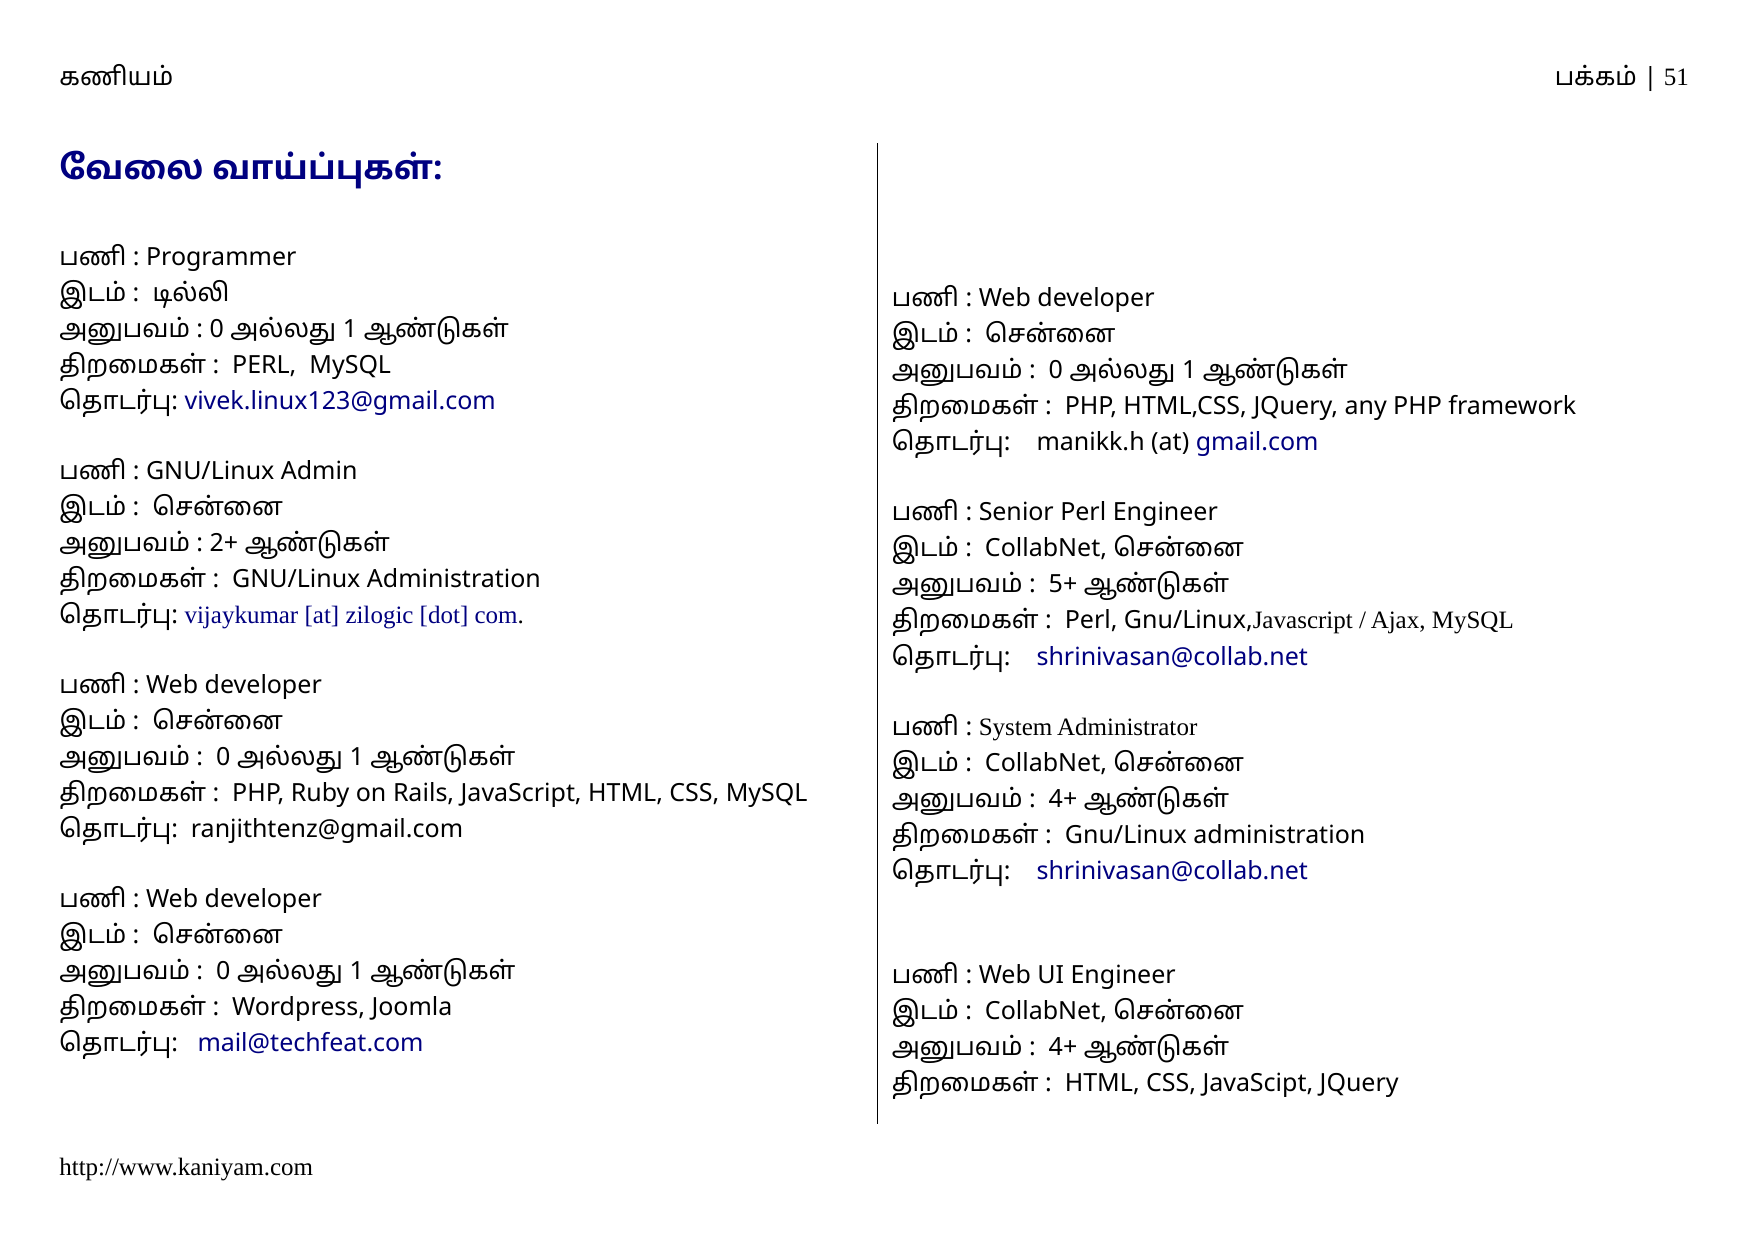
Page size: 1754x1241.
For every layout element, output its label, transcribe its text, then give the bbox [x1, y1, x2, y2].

text இடம் : சென்னை [59, 917, 862, 953]
text திறமைகள் : Wordpress, Joomla [59, 989, 862, 1025]
text திறமைகள் : PERL, MySQL [59, 346, 862, 382]
text இடம் : டில்லி [59, 274, 862, 310]
text அனுபவம் : 0 அல்லது 1 ஆண்டுகள் [59, 310, 862, 346]
text தொடர்பு: vijaykumar [at] zilogic [dot] com. [59, 597, 862, 633]
text அனுபவம் : 5+ ஆண்டுகள் [892, 566, 1695, 602]
text தொடர்பு: vivek.linux123@gmail.com [59, 382, 862, 418]
text திறமைகள் : PHP, HTML,CSS, JQuery, any PHP framework [892, 388, 1695, 424]
text பணி : Web UI Engineer [892, 957, 1695, 993]
text தொடர்பு: mail@techfeat.com [59, 1025, 862, 1061]
text திறமைகள் : GNU/Linux Administration [59, 561, 862, 597]
text அனுபவம் : 4+ ஆண்டுகள் [892, 1029, 1695, 1065]
text பணி : Senior Perl Engineer [892, 494, 1695, 530]
text அனுபவம் : 2+ ஆண்டுகள் [59, 524, 862, 561]
text அனுபவம் : 0 அல்லது 1 ஆண்டுகள் [892, 352, 1695, 388]
text இடம் : CollabNet, சென்னை [892, 993, 1695, 1029]
text இடம் : சென்னை [59, 703, 862, 739]
text பணி : Web developer [892, 280, 1695, 316]
text திறமைகள் : Gnu/Linux administration [892, 816, 1695, 852]
text தொடர்பு: shrinivasan@collab.net [892, 852, 1695, 888]
text பணி : Programmer [59, 238, 862, 274]
text அனுபவம் : 0 அல்லது 1 ஆண்டுகள் [59, 739, 862, 775]
subtitle வேலை வாய்ப்புகள்: [59, 143, 862, 192]
text திறமைகள் : Perl, Gnu/Linux,Javascript / Ajax, MySQL [892, 602, 1695, 638]
text இடம் : சென்னை [892, 316, 1695, 352]
text இடம் : CollabNet, சென்னை [892, 530, 1695, 566]
text அனுபவம் : 0 அல்லது 1 ஆண்டுகள் [59, 953, 862, 989]
text இடம் : CollabNet, சென்னை [892, 744, 1695, 780]
text தொடர்பு: shrinivasan@collab.net [892, 638, 1695, 674]
text பணி : GNU/Linux Admin [59, 452, 862, 488]
text பணி : Web developer [59, 667, 862, 703]
text அனுபவம் : 4+ ஆண்டுகள் [892, 780, 1695, 816]
text திறமைகள் : HTML, CSS, JavaScipt, JQuery [892, 1065, 1695, 1101]
text தொடர்பு: ranjithtenz@gmail.com [59, 811, 862, 847]
text பணி : System Administrator [892, 708, 1695, 744]
text திறமைகள் : PHP, Ruby on Rails, JavaScript, HTML, CSS, MySQL [59, 775, 862, 811]
text தொடர்பு: manikk.h (at) gmail.com [892, 424, 1695, 460]
text இடம் : சென்னை [59, 488, 862, 524]
text பணி : Web developer [59, 881, 862, 917]
